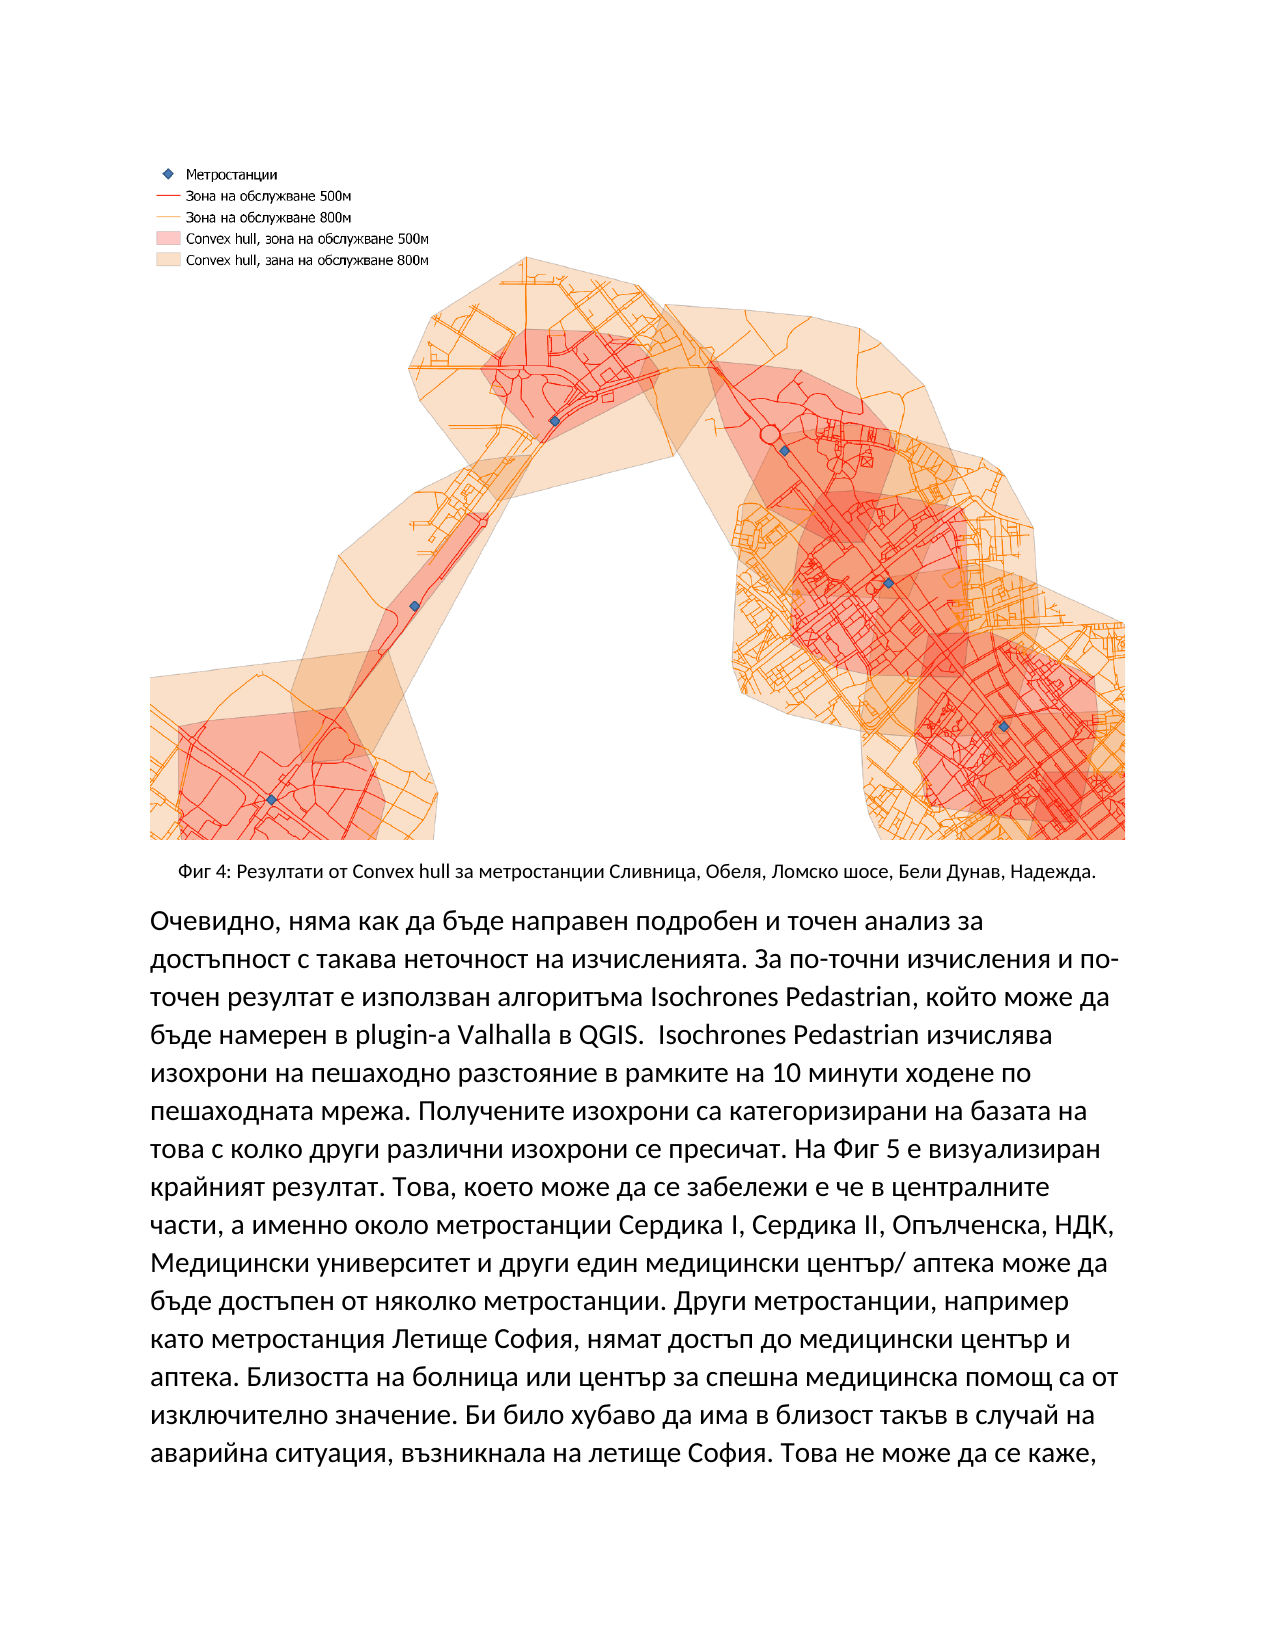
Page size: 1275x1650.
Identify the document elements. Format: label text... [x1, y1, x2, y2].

text Фиг 4: Резултати от Convex hull за метростанции Сливница, Обеля, Ломско шосе, Бели Дунав, Надежда. [150, 858, 1125, 883]
text Очевидно, няма как да бъде направен подробен и точен анализ за достъпност с такава неточност на изчисленията. За по-точни изчисления и по-точен резултат е използван алгоритъма Isochrones Pedastrian, който може да бъде намерен в plugin-a Valhalla в QGIS. Isochrones Pedastrian изчислява изохрони на пешаходно разстояние в рамките на 10 минути ходене по пешаходната мрежа. Получените изохрони са категоризирани на базата на това с колко други различни изохрони се пресичат. На Фиг 5 е визуализиран крайният резултат. Това, което може да се забележи е че в централните части, а именно около метростанции Сердика I, Сердика II, Опълченска, НДК, Медицински университет и други един медицински център/ аптека може да бъде достъпен от няколко метростанции. Други метростанции, например като метростанция Летище София, нямат достъп до медицински център и аптека. Близостта на болница или център за спешна медицинска помощ са от изключително значение. Би било хубаво да има в близост такъв в случай на аварийна ситуация, възникнала на летище София. Това не може да се каже, [150, 902, 1125, 1470]
